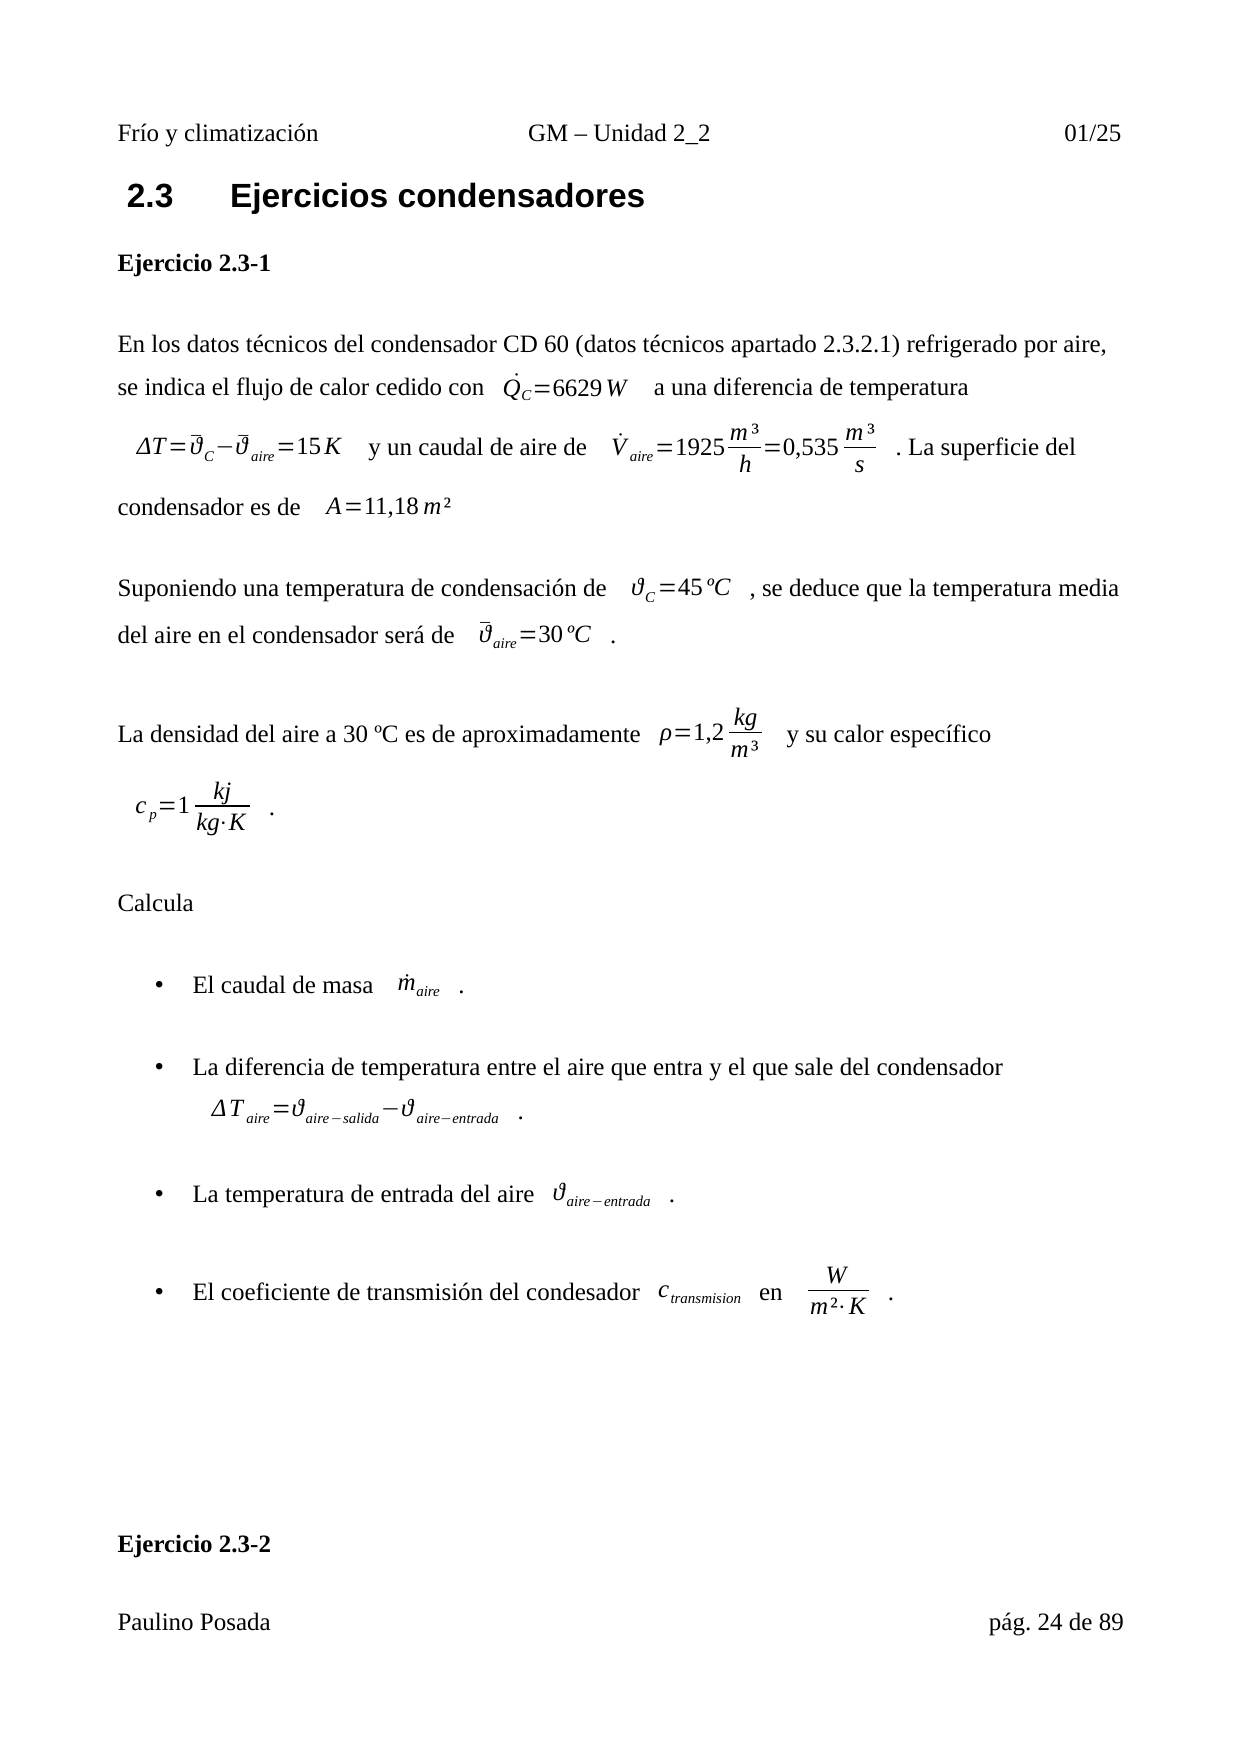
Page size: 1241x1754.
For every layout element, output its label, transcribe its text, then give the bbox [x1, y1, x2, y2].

list El caudal de masa . [155, 969, 1123, 1000]
text La densidad del aire a 30 ºC es de aproximadamente y su calor específico . [117, 704, 1123, 836]
subtitle Ejercicios condensadores [117, 176, 1123, 215]
list El coeficiente de transmisión del condesadoren . [155, 1262, 1123, 1321]
list La diferencia de temperatura entre el aire que entra y el que sale del condensador. [155, 1052, 1123, 1126]
text Ejercicio 2.3-2 [117, 1529, 1123, 1558]
text Calcula [117, 888, 1123, 917]
text Suponiendo una temperatura de condensación de , se deduce que la temperatura media del aire en el condensador será de . [117, 573, 1123, 652]
text En los datos técnicos del condensador CD 60 (datos técnicos apartado 2.3.2.1) refrigerado por aire, se indica el flujo de calor cedido con a una diferencia de temperatura y un caudal de aire de . La superficie del condensador es de [117, 329, 1123, 521]
list La temperatura de entrada del aire. [155, 1178, 1123, 1210]
text Ejercicio 2.3-1 [117, 248, 1123, 277]
